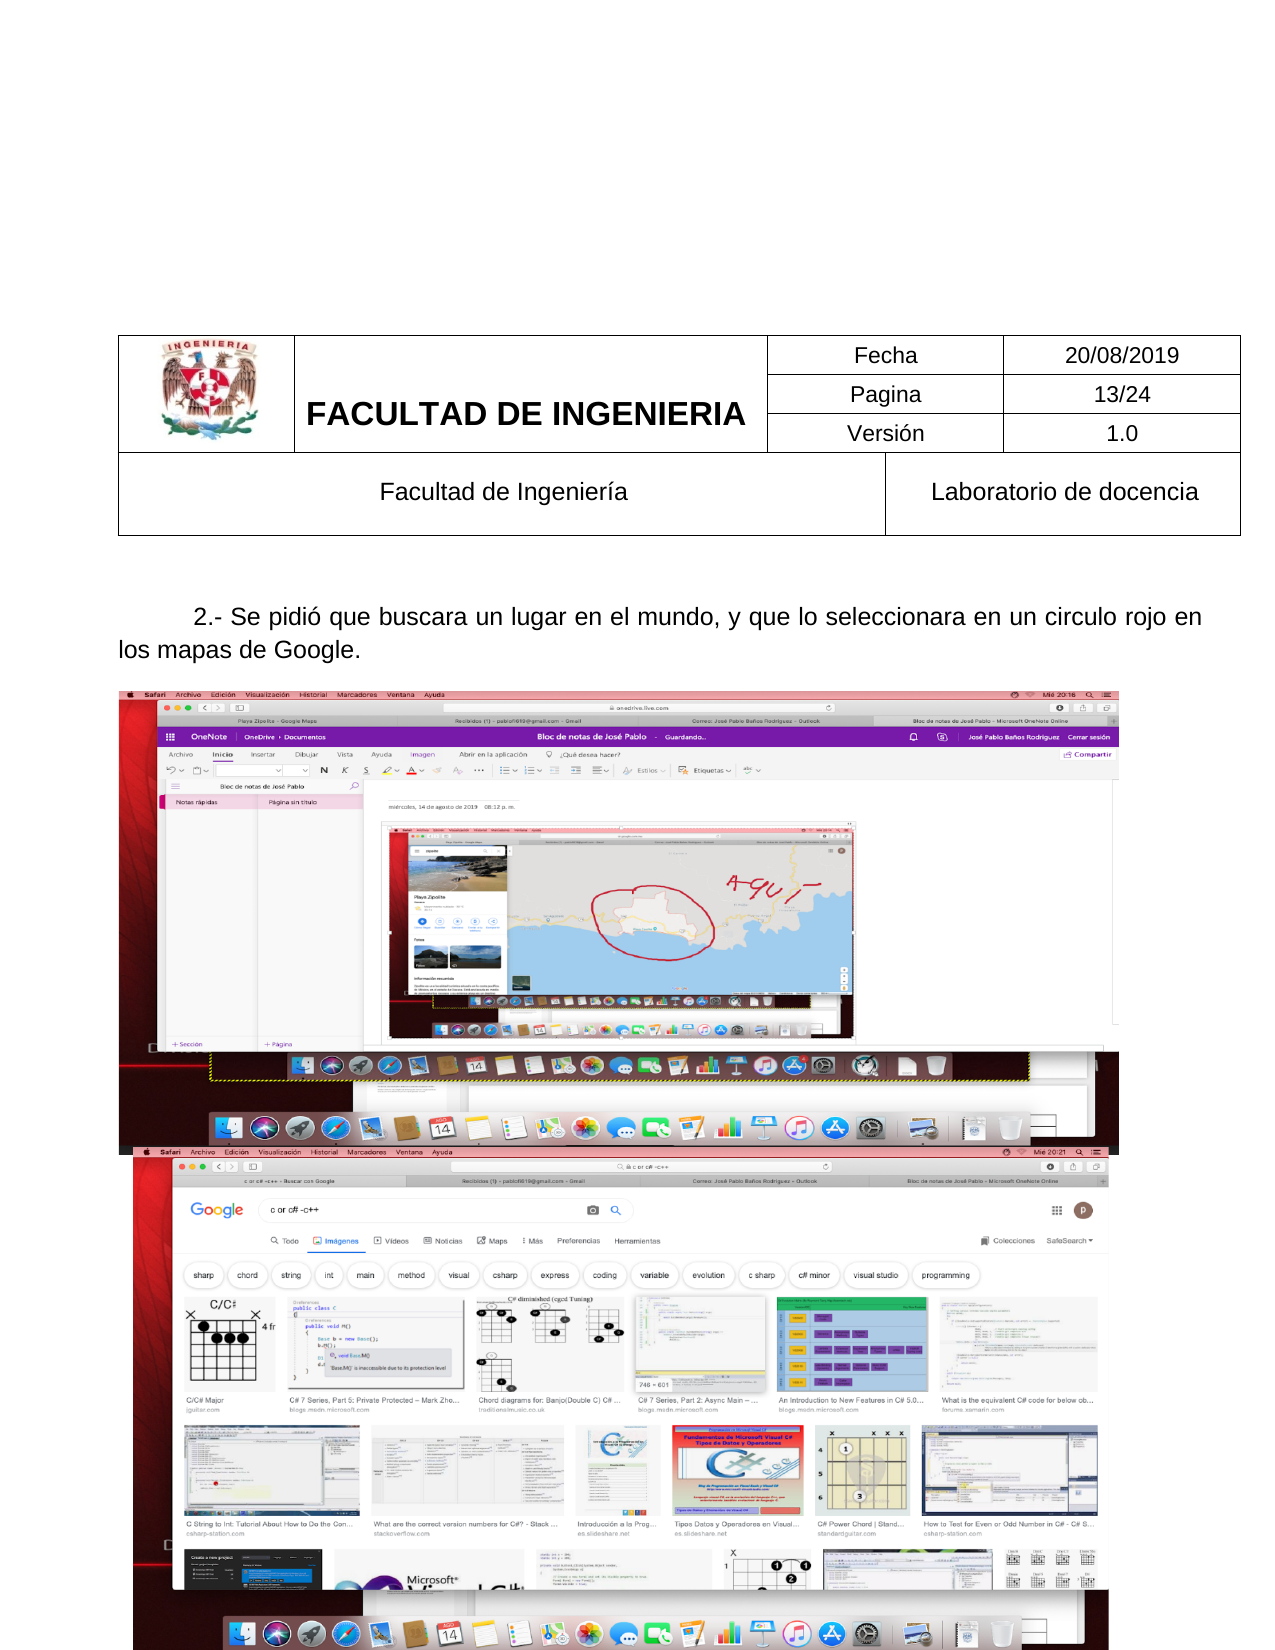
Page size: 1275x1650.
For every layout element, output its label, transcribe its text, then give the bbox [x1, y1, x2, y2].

table_header FACULTAD DE INGENIERIA [295, 336, 767, 452]
table_cell 13/24 [1004, 375, 1240, 413]
text 2.- Se pidió que buscara un lugar en el mundo, y que lo seleccionara en un circulo rojo en los mapas de Google. [118, 602, 1205, 663]
table_cell Pagina [768, 375, 1003, 413]
table_cell Laboratorio de docencia [886, 453, 1240, 534]
table_cell 1.0 [1004, 414, 1240, 452]
table_header Fecha [768, 336, 1003, 374]
table_header [119, 336, 294, 452]
table_cell Versión [768, 414, 1003, 452]
table_cell Facultad de Ingeniería [119, 453, 885, 534]
table_header 20/08/2019 [1004, 336, 1240, 374]
